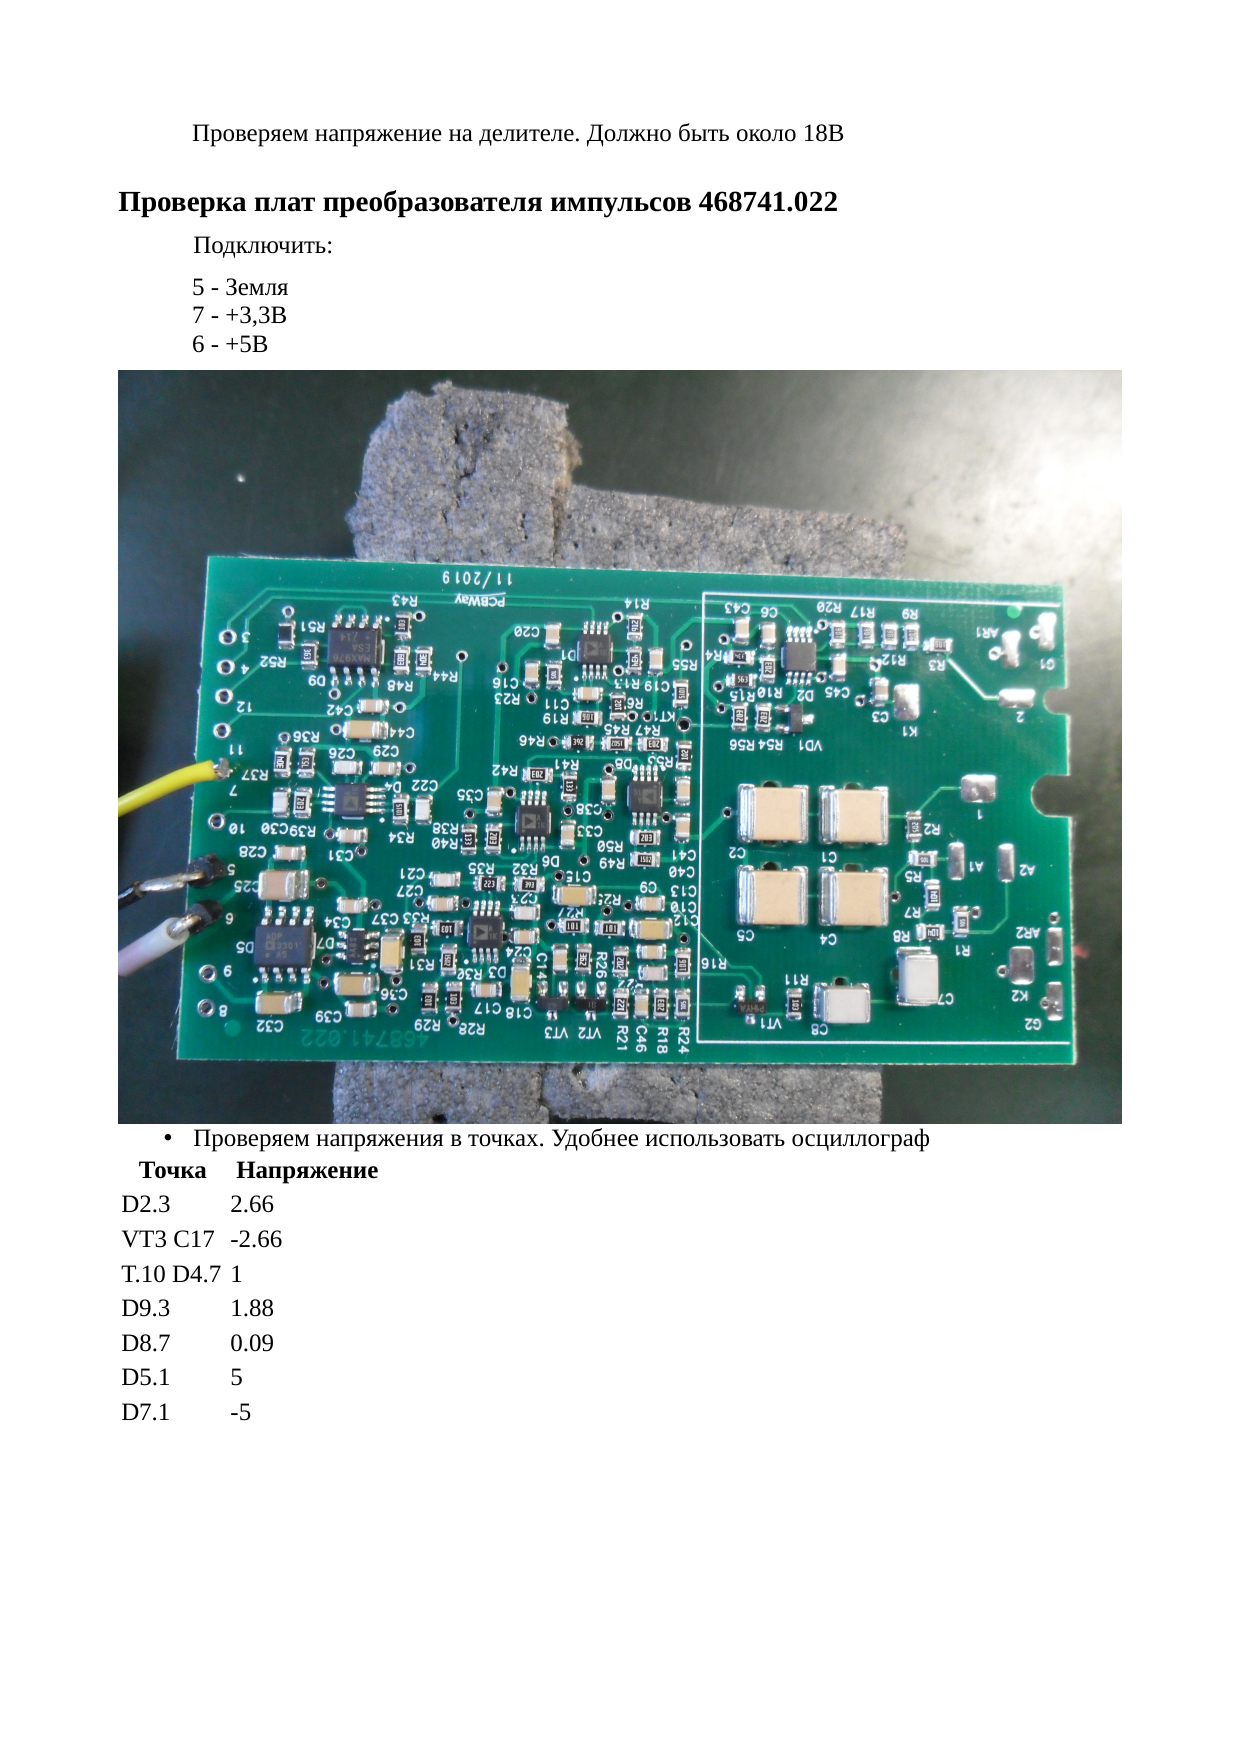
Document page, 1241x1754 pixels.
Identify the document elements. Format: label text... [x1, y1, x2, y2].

table_cell 1,88 [227, 1290, 387, 1325]
table_cell 1 [227, 1256, 387, 1290]
table_cell D8.7 [118, 1325, 227, 1359]
table_cell 5 [227, 1360, 387, 1394]
list 7 - +3,3В [162, 300, 1122, 329]
table_cell 2,66 [227, 1187, 387, 1221]
table_cell 0,09 [227, 1325, 387, 1359]
table_cell -2,66 [227, 1221, 387, 1256]
list Проверяем напряжения в точках. Удобнее использовать осциллограф [164, 1124, 1122, 1152]
table_cell D2.3 [118, 1187, 227, 1221]
table_header Точка [118, 1152, 227, 1187]
table_cell D7.1 [118, 1394, 227, 1429]
table_cell VT3 C17 [118, 1221, 227, 1256]
table_header Напряжение [227, 1152, 387, 1187]
list Подключить: [164, 230, 1122, 259]
list 5 - Земля [162, 272, 1122, 300]
table_cell -5 [227, 1394, 387, 1429]
table_cell D5.1 [118, 1360, 227, 1394]
subtitle Проверка плат преобразователя импульсов 468741.022 [118, 184, 1122, 218]
list 6 - +5В [162, 329, 1122, 358]
list Проверяем напряжение на делителе. Должно быть около 18В [162, 118, 1122, 147]
table_cell D9.3 [118, 1290, 227, 1325]
picture [118, 370, 1122, 1124]
table_cell T.10 D4.7 [118, 1256, 227, 1290]
